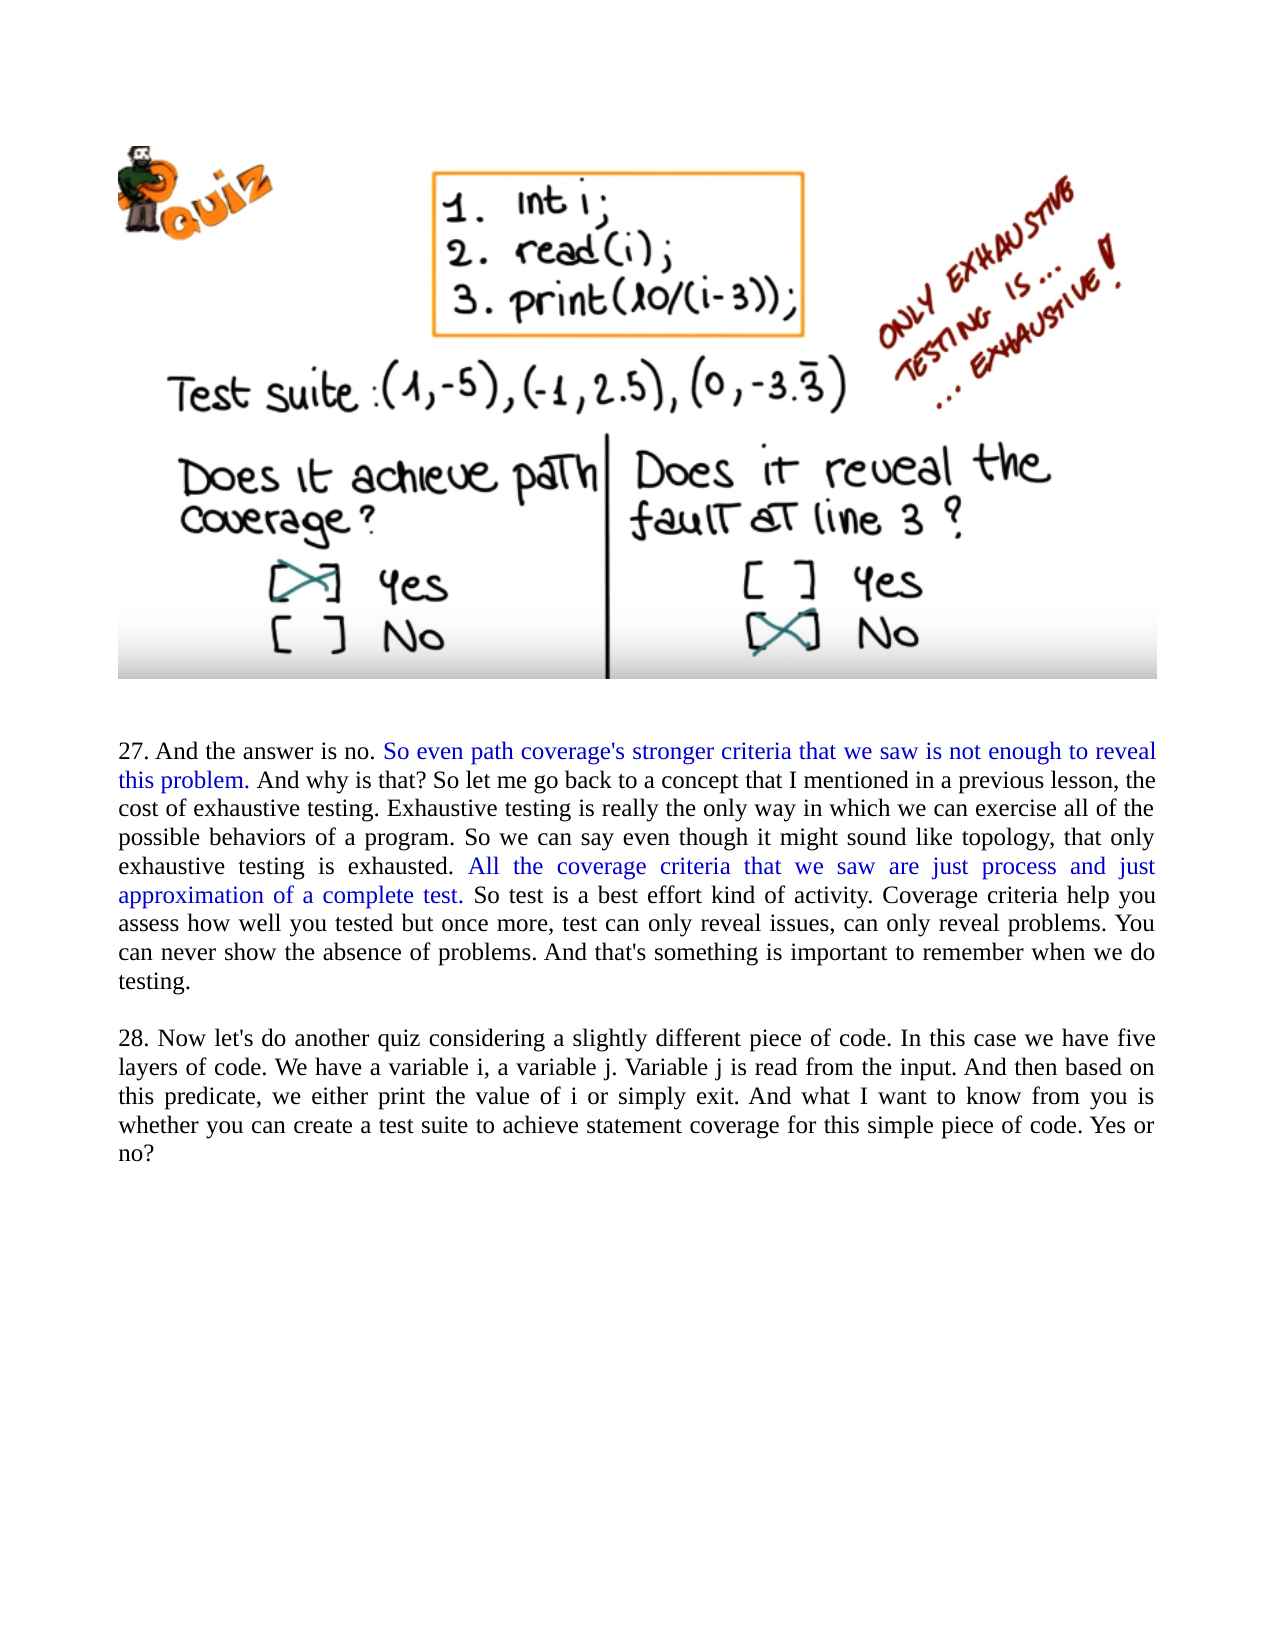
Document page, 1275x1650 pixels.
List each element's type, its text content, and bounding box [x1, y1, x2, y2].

picture [118, 146, 1157, 679]
text 28. Now let's do another quiz considering a slightly different piece of code. In this case we have five layers of code. We have a variable i, a variable j. Variable j is read from the input. And then based on this predicate, we either print the value of i or simply exit. And what I want to know from you is whether you can create a test suite to achieve statement coverage for this simple piece of code. Yes or no? [118, 1023, 1157, 1167]
text 27. And the answer is no. So even path coverage's stronger criteria that we saw is not enough to reveal this problem. And why is that? So let me go back to a concept that I mentioned in a previous lesson, the cost of exhaustive testing. Exhaustive testing is really the only way in which we can exercise all of the possible behaviors of a program. So we can say even though it might sound like topology, that only exhaustive testing is exhausted. All the coverage criteria that we saw are just process and just approximation of a complete test. So test is a best effort kind of activity. Coverage criteria help you assess how well you tested but once more, test can only reveal issues, can only reveal problems. You can never show the absence of problems. And that's something is important to remember when we do testing. [118, 736, 1157, 995]
